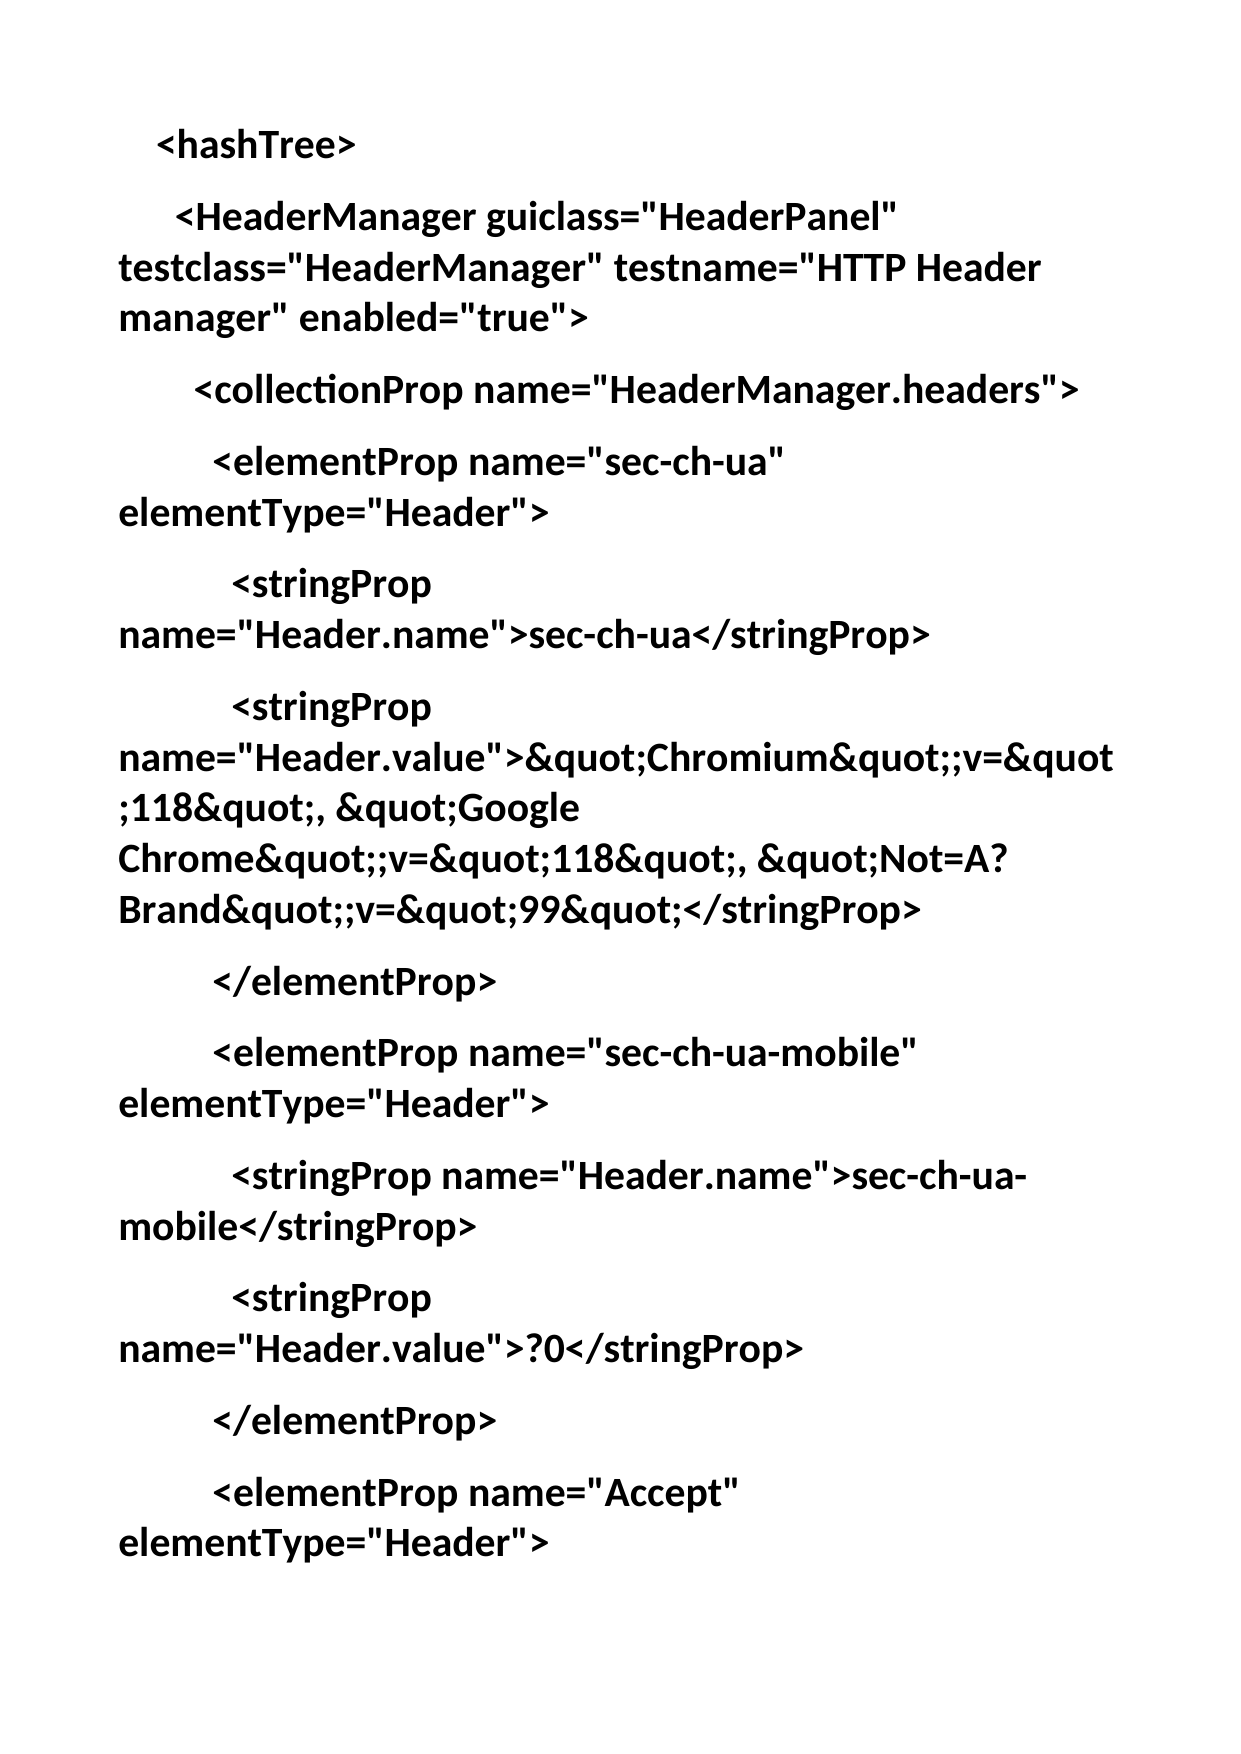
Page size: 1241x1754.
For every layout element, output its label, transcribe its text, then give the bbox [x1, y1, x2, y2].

text <elementProp name="sec-ch-ua" elementType="Header"> [118, 435, 1122, 536]
text </elementProp> [118, 955, 1122, 1006]
text </elementProp> [118, 1394, 1122, 1445]
text <stringProp name="Header.name">sec-ch-ua</stringProp> [118, 557, 1122, 659]
text <stringProp name="Header.name">sec-ch-ua-mobile</stringProp> [118, 1149, 1122, 1251]
text <hashTree> [118, 118, 1122, 169]
text <stringProp name="Header.value">&quot;Chromium&quot;;v=&quot;118&quot;, &quot;Google Chrome&quot;;v=&quot;118&quot;, &quot;Not=A?Brand&quot;;v=&quot;99&quot;</stringProp> [118, 680, 1122, 934]
text <collectionProp name="HeaderManager.headers"> [118, 363, 1122, 414]
text <HeaderManager guiclass="HeaderPanel" testclass="HeaderManager" testname="HTTP Header manager" enabled="true"> [118, 190, 1122, 342]
text <stringProp name="Header.value">?0</stringProp> [118, 1271, 1122, 1373]
text <elementProp name="sec-ch-ua-mobile" elementType="Header"> [118, 1026, 1122, 1128]
text <elementProp name="Accept" elementType="Header"> [118, 1466, 1122, 1567]
